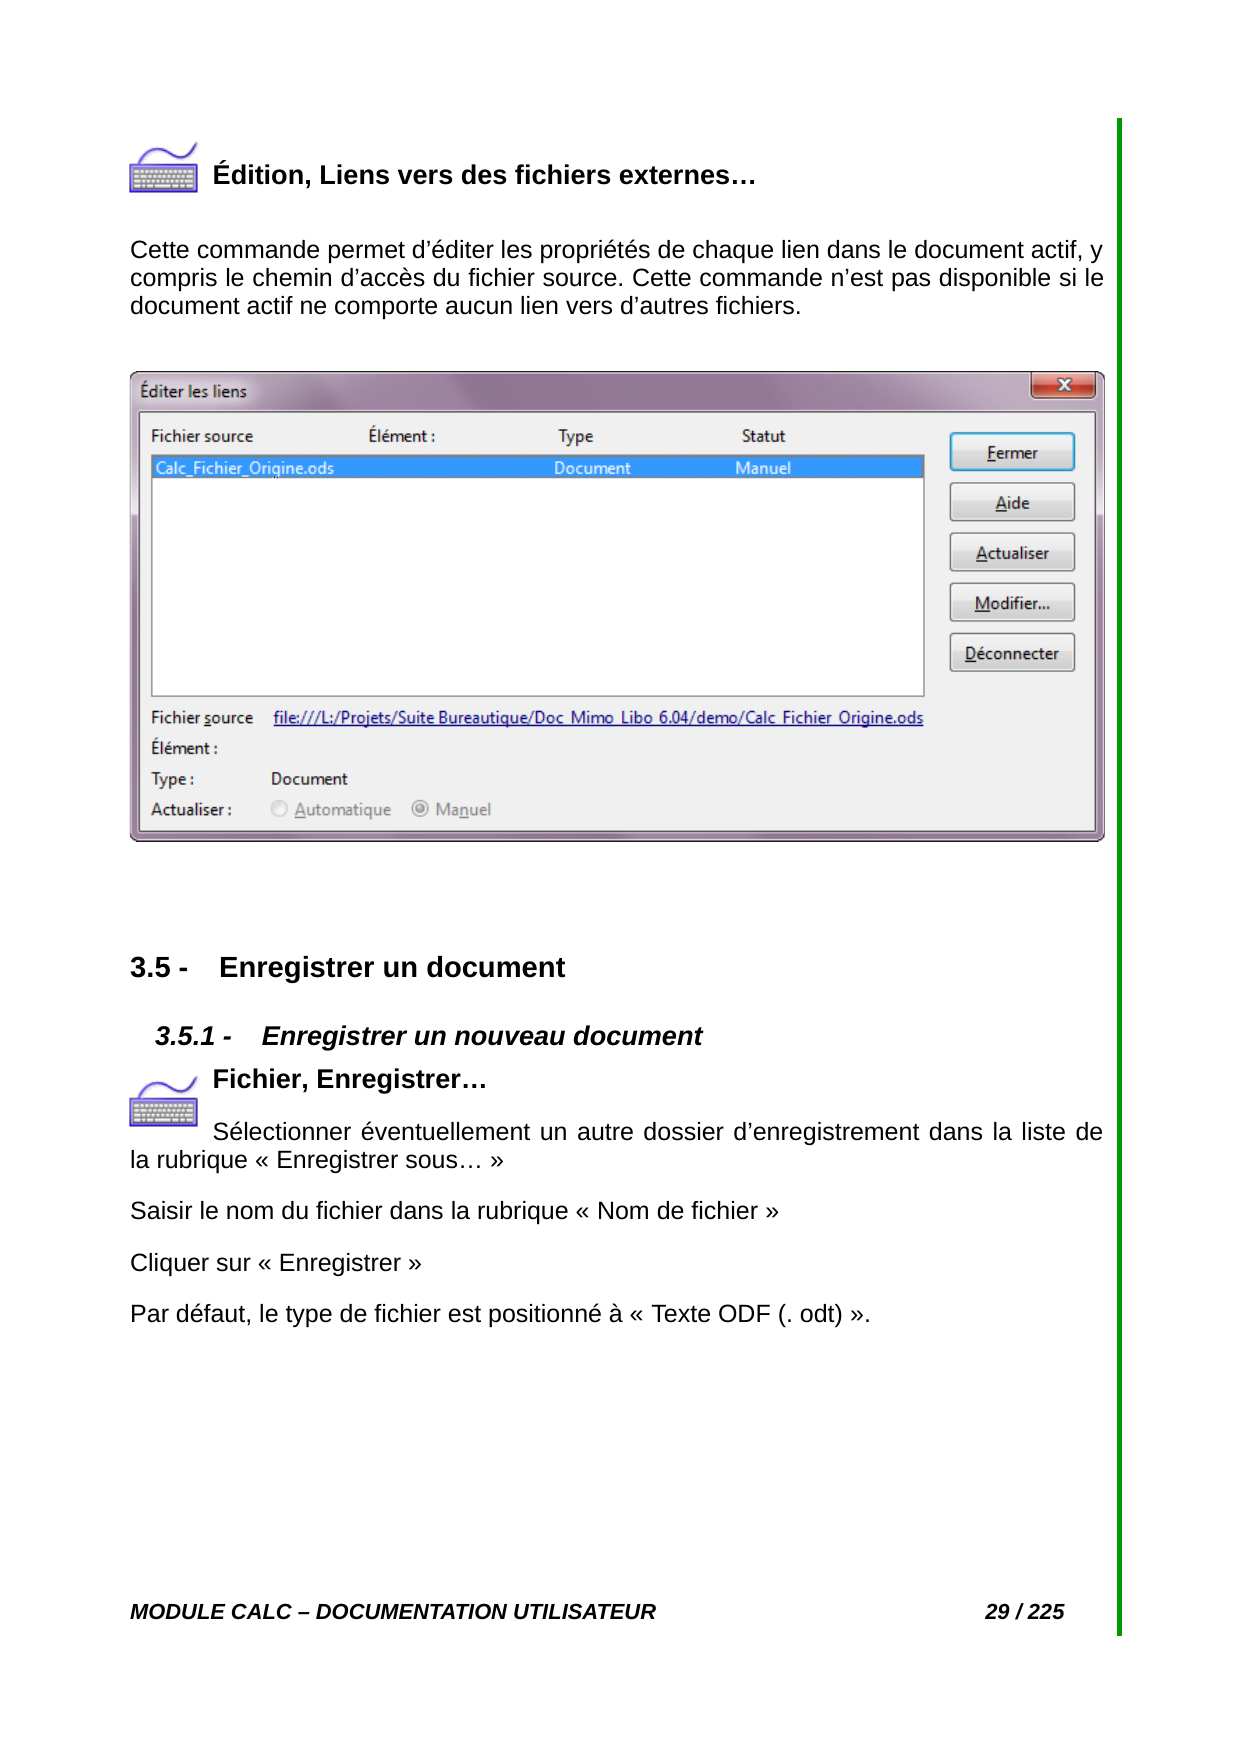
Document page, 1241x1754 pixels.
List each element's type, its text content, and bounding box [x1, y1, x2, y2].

subtitle Enregistrer un document [130, 951, 1105, 983]
picture [129, 371, 1105, 842]
text Par défaut, le type de fichier est positionné à « Texte ODF (. odt) ». [130, 1300, 1105, 1328]
picture [125, 1065, 201, 1141]
picture [125, 131, 201, 207]
text Cliquer sur « Enregistrer » [130, 1249, 1105, 1277]
text Cette commande permet d’éditer les propriétés de chaque lien dans le document actif, y compris le chemin d’accès du fichier source. Cette commande n’est pas disponible si le document actif ne comporte aucun lien vers d’autres fichiers. [130, 236, 1105, 320]
subtitle Enregistrer un nouveau document [155, 1021, 1105, 1051]
text Édition, Liens vers des fichiers externes… [201, 160, 1105, 191]
text Fichier, Enregistrer… [130, 1064, 1105, 1094]
text Saisir le nom du fichier dans la rubrique « Nom de fichier » [130, 1197, 1105, 1225]
text Sélectionner éventuellement un autre dossier d’enregistrement dans la liste de la rubrique « Enregistrer sous… » [130, 1118, 1105, 1173]
